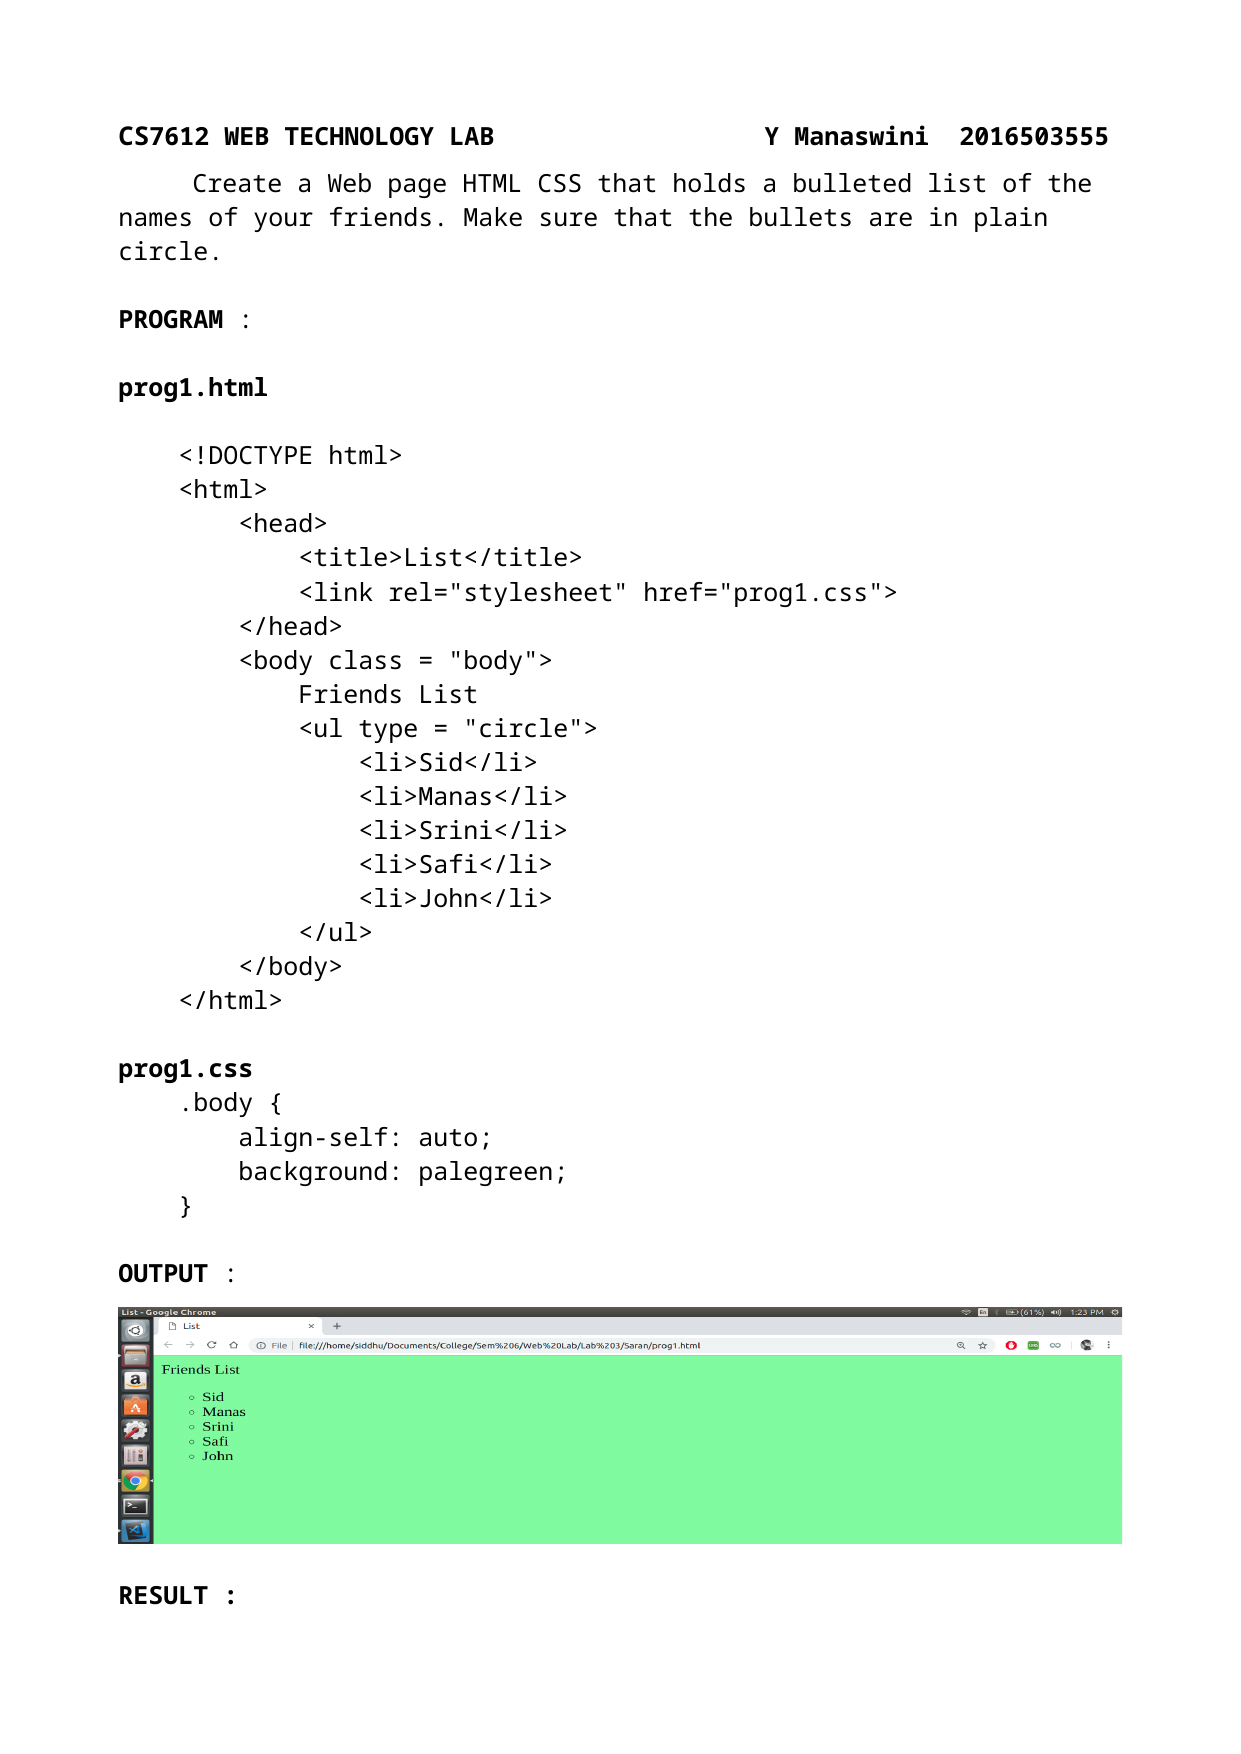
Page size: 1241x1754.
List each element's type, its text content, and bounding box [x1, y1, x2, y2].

text <!DOCTYPE html> [118, 438, 1122, 472]
text <li>Srini</li> [118, 813, 1122, 847]
text <li>Safi</li> [118, 847, 1122, 881]
text prog1.html [118, 370, 1122, 404]
text <html> [118, 472, 1122, 506]
text <title>List</title> [118, 540, 1122, 574]
text <li>John</li> [118, 881, 1122, 915]
text } [118, 1187, 1122, 1221]
text Create a Web page HTML CSS that holds a bulleted list of the names of your friends. Make sure that the bullets are in plain circle. [118, 165, 1122, 268]
text .body { [118, 1085, 1122, 1119]
text PROGRAM : [118, 302, 1122, 336]
text background: palegreen; [118, 1153, 1122, 1187]
text </body> [118, 949, 1122, 983]
text OUTPUT : [118, 1255, 1122, 1289]
text <head> [118, 506, 1122, 540]
text RESULT : [118, 1578, 1122, 1612]
text prog1.css [118, 1051, 1122, 1085]
text </html> [118, 983, 1122, 1017]
picture [118, 1307, 1123, 1544]
text <li>Manas</li> [118, 778, 1122, 813]
text <li>Sid</li> [118, 744, 1122, 778]
text <body class = "body"> [118, 642, 1122, 676]
text </head> [118, 608, 1122, 642]
text align-self: auto; [118, 1119, 1122, 1153]
text <ul type = "circle"> [118, 710, 1122, 744]
text <link rel="stylesheet" href="prog1.css"> [118, 574, 1122, 608]
text Friends List [118, 676, 1122, 710]
text </ul> [118, 915, 1122, 949]
